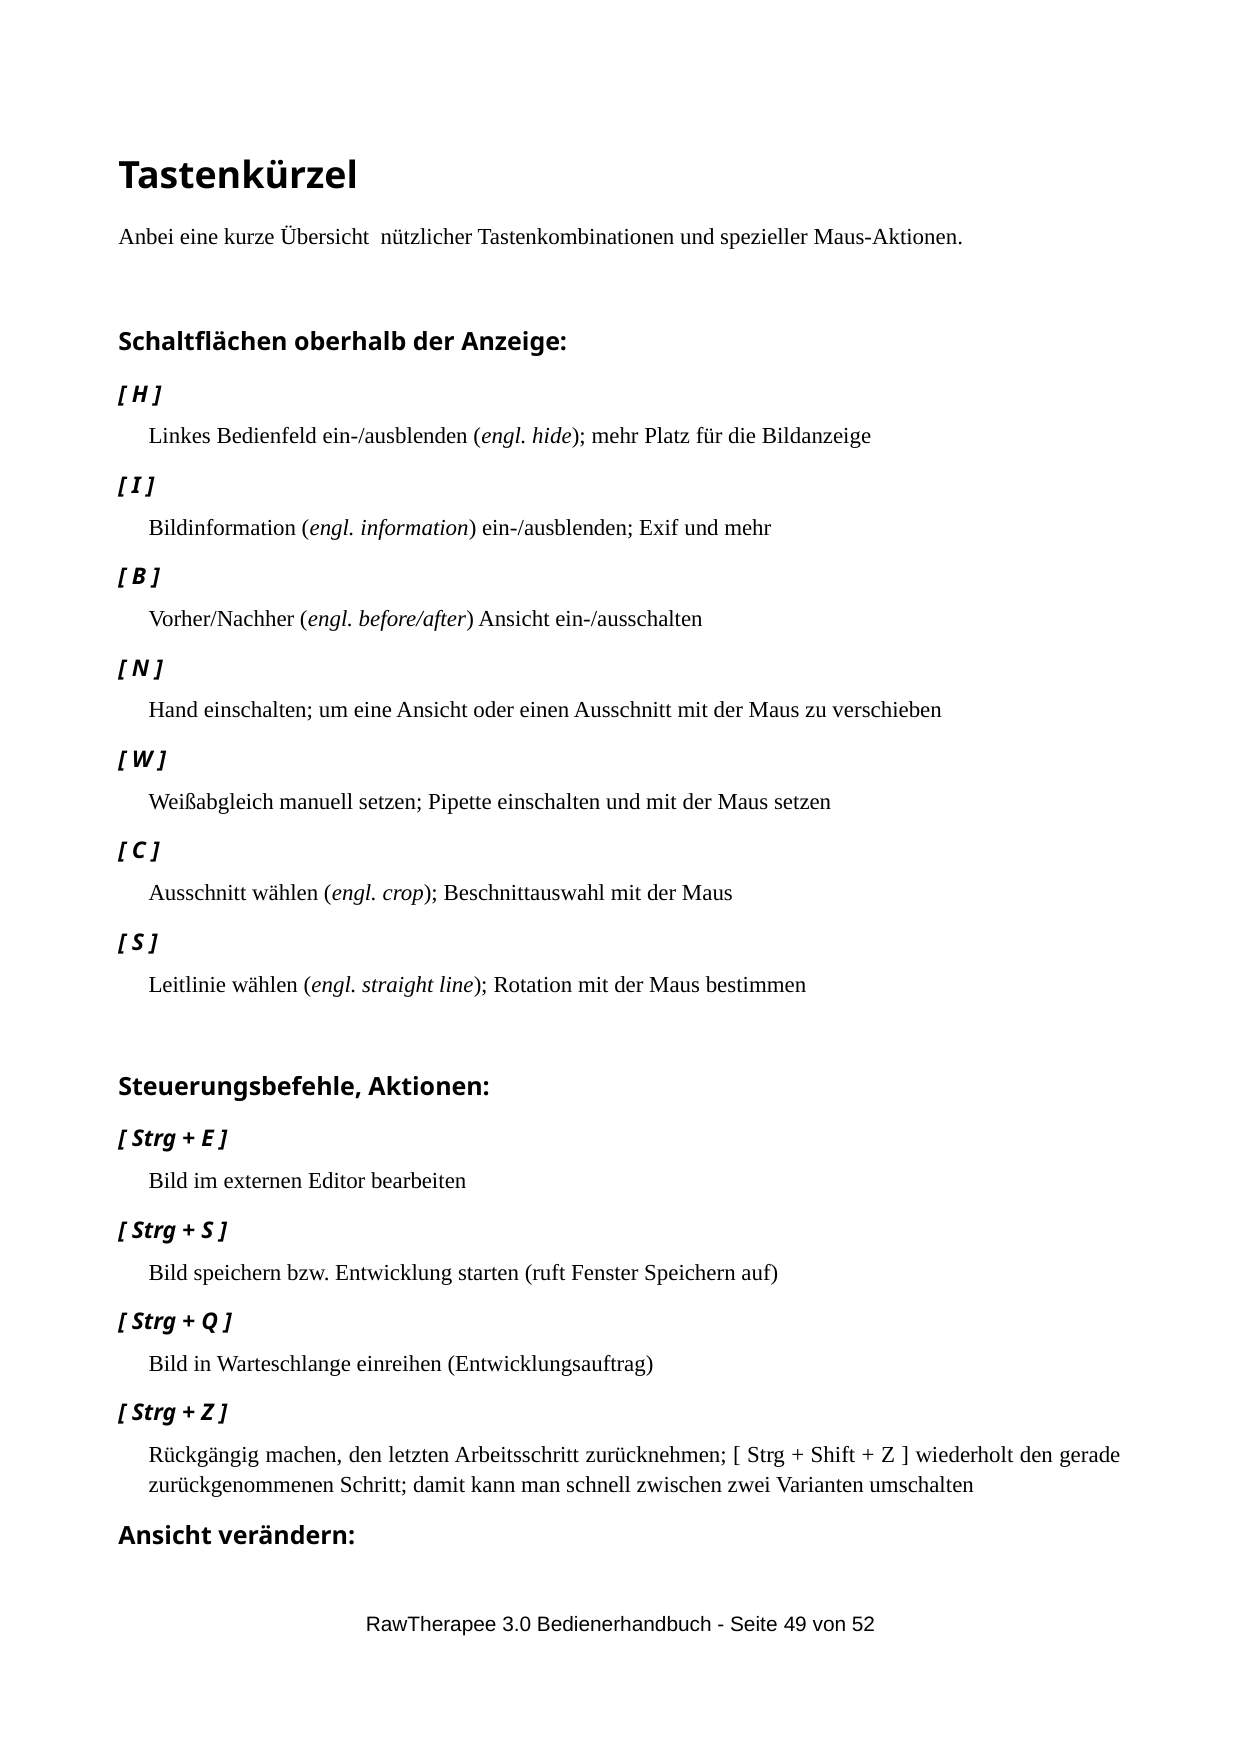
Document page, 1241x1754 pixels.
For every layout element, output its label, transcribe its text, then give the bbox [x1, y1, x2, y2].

subtitle [ N ] [118, 652, 1122, 683]
text Leitlinie wählen (engl. straight line); Rotation mit der Maus bestimmen [148, 967, 1122, 997]
text Hand einschalten; um eine Ansicht oder einen Ausschnitt mit der Maus zu verschieben [148, 693, 1122, 723]
subtitle Schaltflächen oberhalb der Anzeige: [118, 323, 1122, 357]
subtitle Ansicht verändern: [118, 1518, 1122, 1552]
text Anbei eine kurze Übersicht nützlicher Tastenkombinationen und spezieller Maus-Aktionen. [118, 219, 1122, 249]
subtitle Steuerungsbefehle, Aktionen: [118, 1068, 1122, 1102]
text Ausschnitt wählen (engl. crop); Beschnittauswahl mit der Maus [148, 876, 1122, 906]
text Bild im externen Editor bearbeiten [148, 1163, 1122, 1194]
subtitle [ B ] [118, 560, 1122, 591]
subtitle [ W ] [118, 743, 1122, 774]
text Bild in Warteschlange einreihen (Entwicklungsauftrag) [148, 1346, 1122, 1376]
text Bild speichern bzw. Entwicklung starten (ruft Fenster Speichern auf) [148, 1255, 1122, 1285]
text Weißabgleich manuell setzen; Pipette einschalten und mit der Maus setzen [148, 784, 1122, 814]
text Linkes Bedienfeld ein-/ausblenden (engl. hide); mehr Platz für die Bildanzeige [148, 419, 1122, 449]
text Rückgängig machen, den letzten Arbeitsschritt zurücknehmen; [ Strg + Shift + Z ] wiederholt den gerade zurückgenommenen Schritt; damit kann man schnell zwischen zwei Varianten umschalten [148, 1438, 1122, 1498]
subtitle [ C ] [118, 834, 1122, 866]
subtitle [ I ] [118, 469, 1122, 500]
subtitle [ Strg + S ] [118, 1214, 1122, 1245]
text Vorher/Nachher (engl. before/after) Ansicht ein-/ausschalten [148, 601, 1122, 632]
text Bildinformation (engl. information) ein-/ausblenden; Exif und mehr [148, 510, 1122, 540]
subtitle [ Strg + E ] [118, 1122, 1122, 1153]
subtitle [ H ] [118, 377, 1122, 409]
subtitle [ Strg + Z ] [118, 1396, 1122, 1428]
subtitle [ Strg + Q ] [118, 1305, 1122, 1336]
subtitle Tastenkürzel [118, 148, 1122, 199]
subtitle [ S ] [118, 926, 1122, 957]
